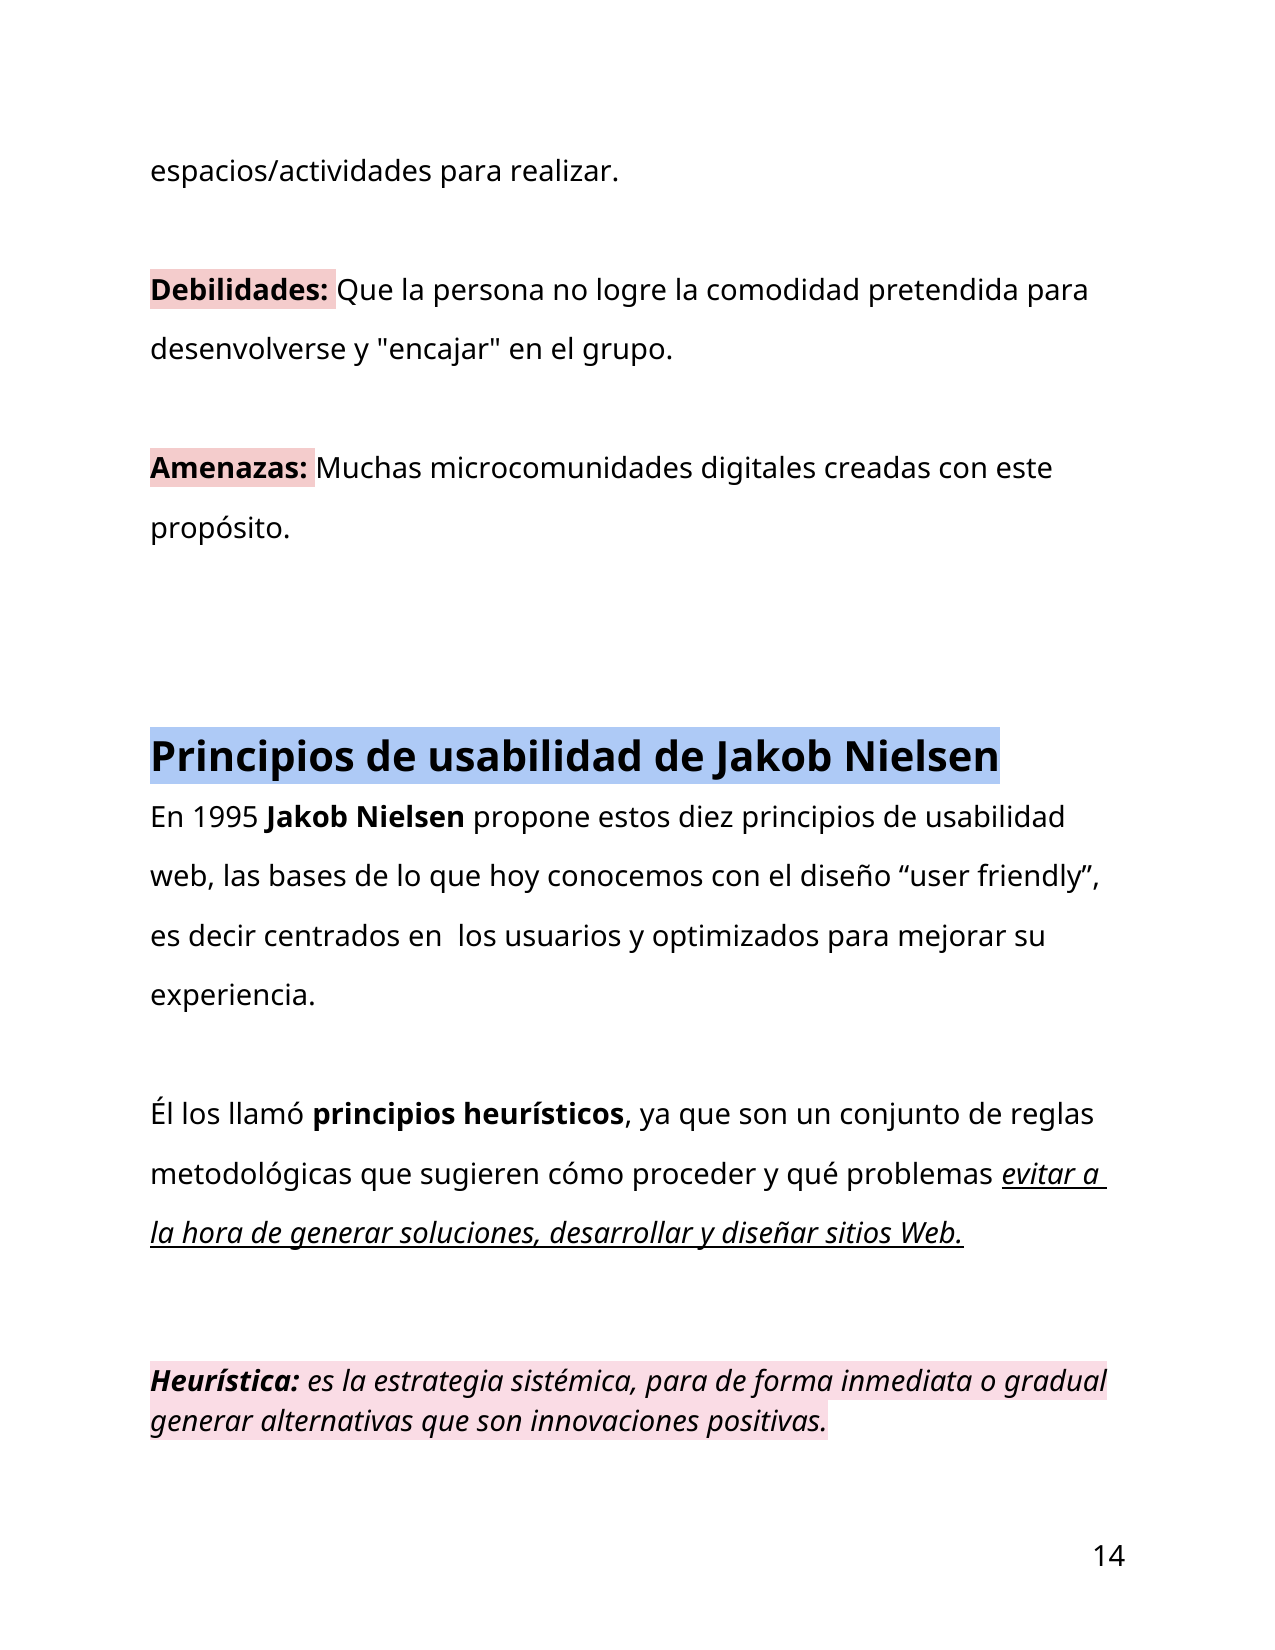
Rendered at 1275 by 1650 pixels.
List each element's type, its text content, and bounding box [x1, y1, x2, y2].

text En 1995 Jakob Nielsen propone estos diez principios de usabilidad web, las bases de lo que hoy conocemos con el diseño “user friendly”, es decir centrados en los usuarios y optimizados para mejorar su experiencia. [150, 796, 1125, 1014]
text Amenazas: Muchas microcomunidades digitales creadas con este propósito. [150, 447, 1125, 547]
subtitle Principios de usabilidad de Jakob Nielsen [1000, 727, 1125, 784]
subtitle Heurística: es la estrategia sistémica, para de forma inmediata o gradual generar alternativas que son innovaciones positivas. [828, 1361, 1125, 1440]
text Debilidades: Que la persona no logre la comodidad pretendida para desenvolverse y "encajar" en el grupo. [150, 269, 1125, 368]
text Él los llamó principios heurísticos, ya que son un conjunto de reglas metodológicas que sugieren cómo proceder y qué problemas evitar a la hora de generar soluciones, desarrollar y diseñar sitios Web. [150, 1094, 1125, 1252]
text espacios/actividades para realizar. [150, 150, 1125, 190]
